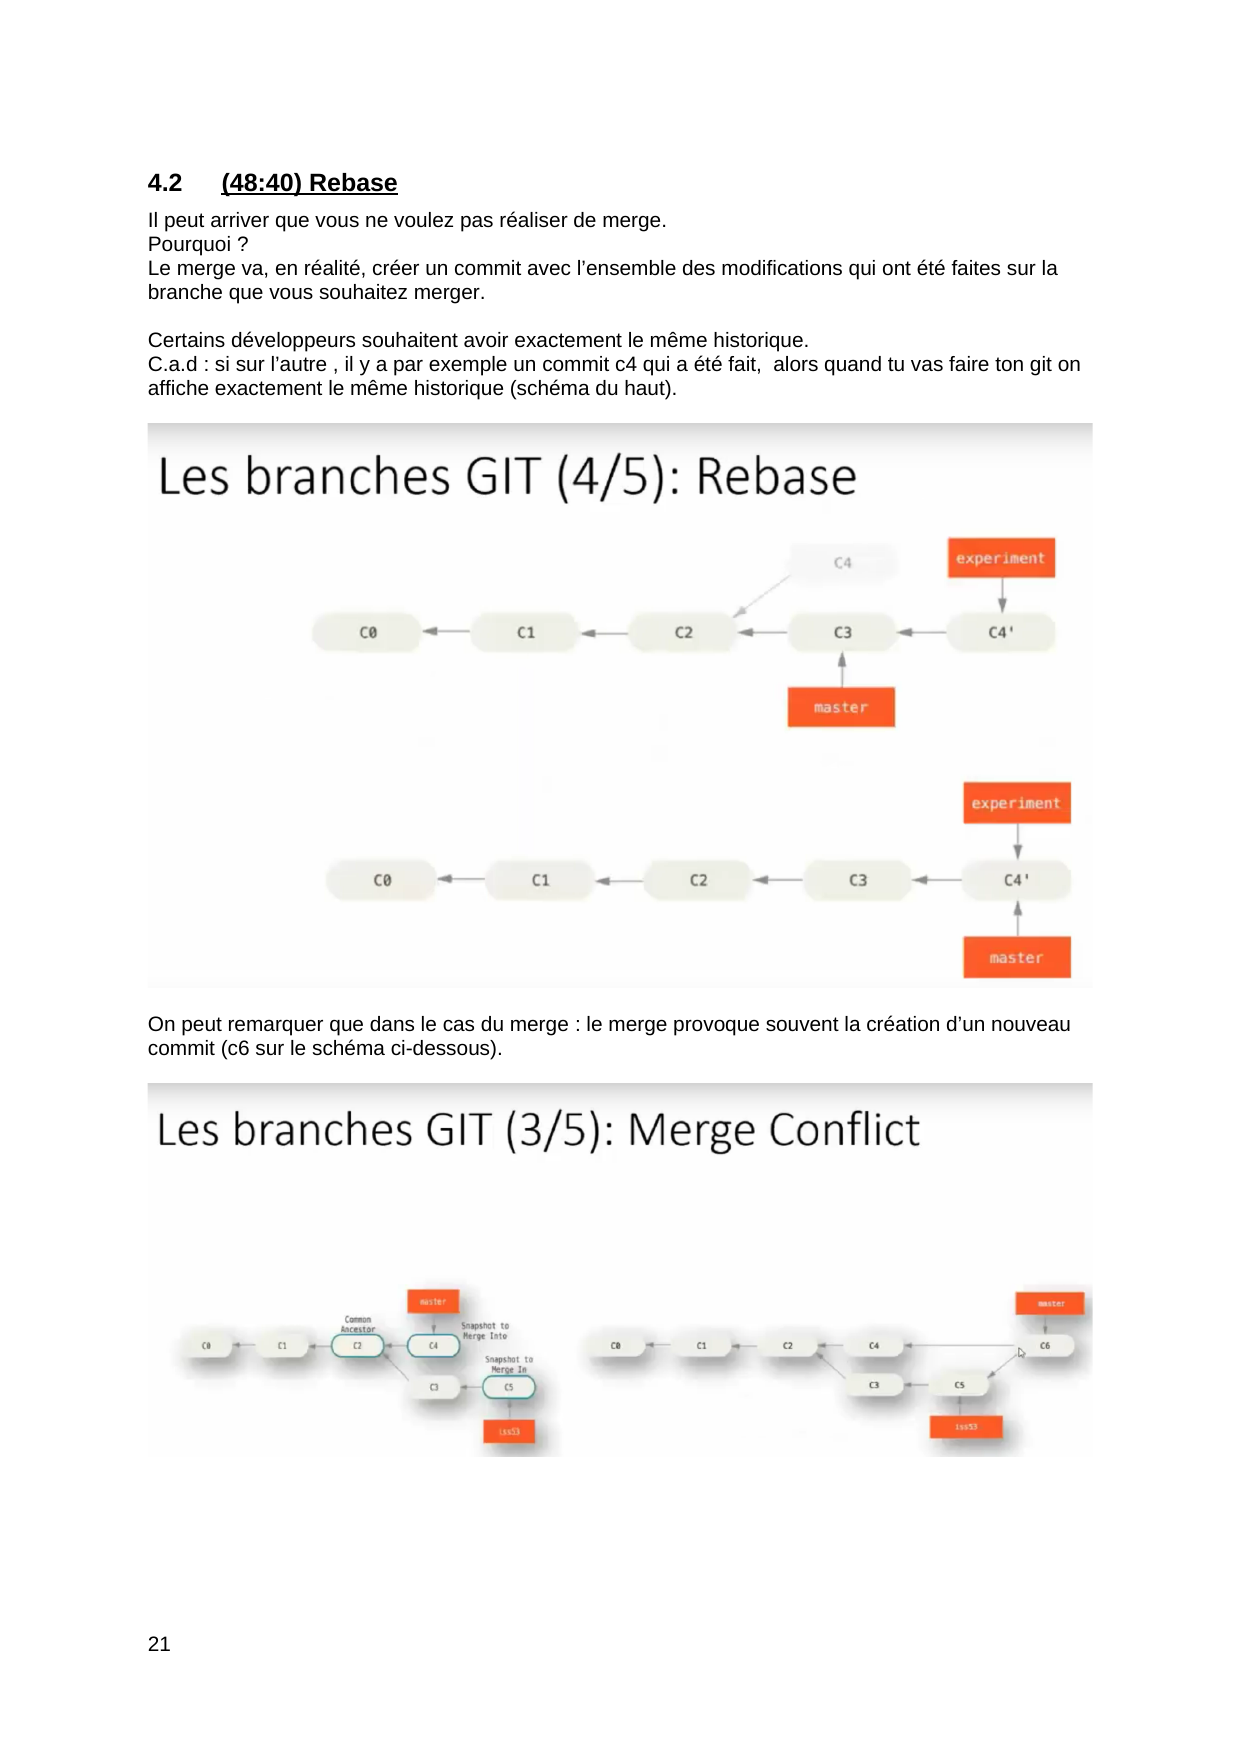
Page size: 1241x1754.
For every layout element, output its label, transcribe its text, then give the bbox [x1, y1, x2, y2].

text On peut remarquer que dans le cas du merge : le merge provoque souvent la création d’un nouveau commit (c6 sur le schéma ci-dessous). [148, 1012, 1093, 1059]
text Pourquoi ? [148, 232, 1093, 256]
picture [147, 423, 1093, 988]
text Il peut arriver que vous ne voulez pas réaliser de merge. [148, 208, 1093, 232]
picture [147, 1083, 1093, 1457]
text Le merge va, en réalité, créer un commit avec l’ensemble des modifications qui ont été faites sur la branche que vous souhaitez merger. [148, 256, 1093, 303]
text Certains développeurs souhaitent avoir exactement le même historique. [148, 327, 1093, 351]
subtitle (48:40) Rebase [148, 168, 1093, 197]
text C.a.d : si sur l’autre , il y a par exemple un commit c4 qui a été fait, alors quand tu vas faire ton git on affiche exactement le même historique (schéma du haut). [148, 351, 1093, 399]
